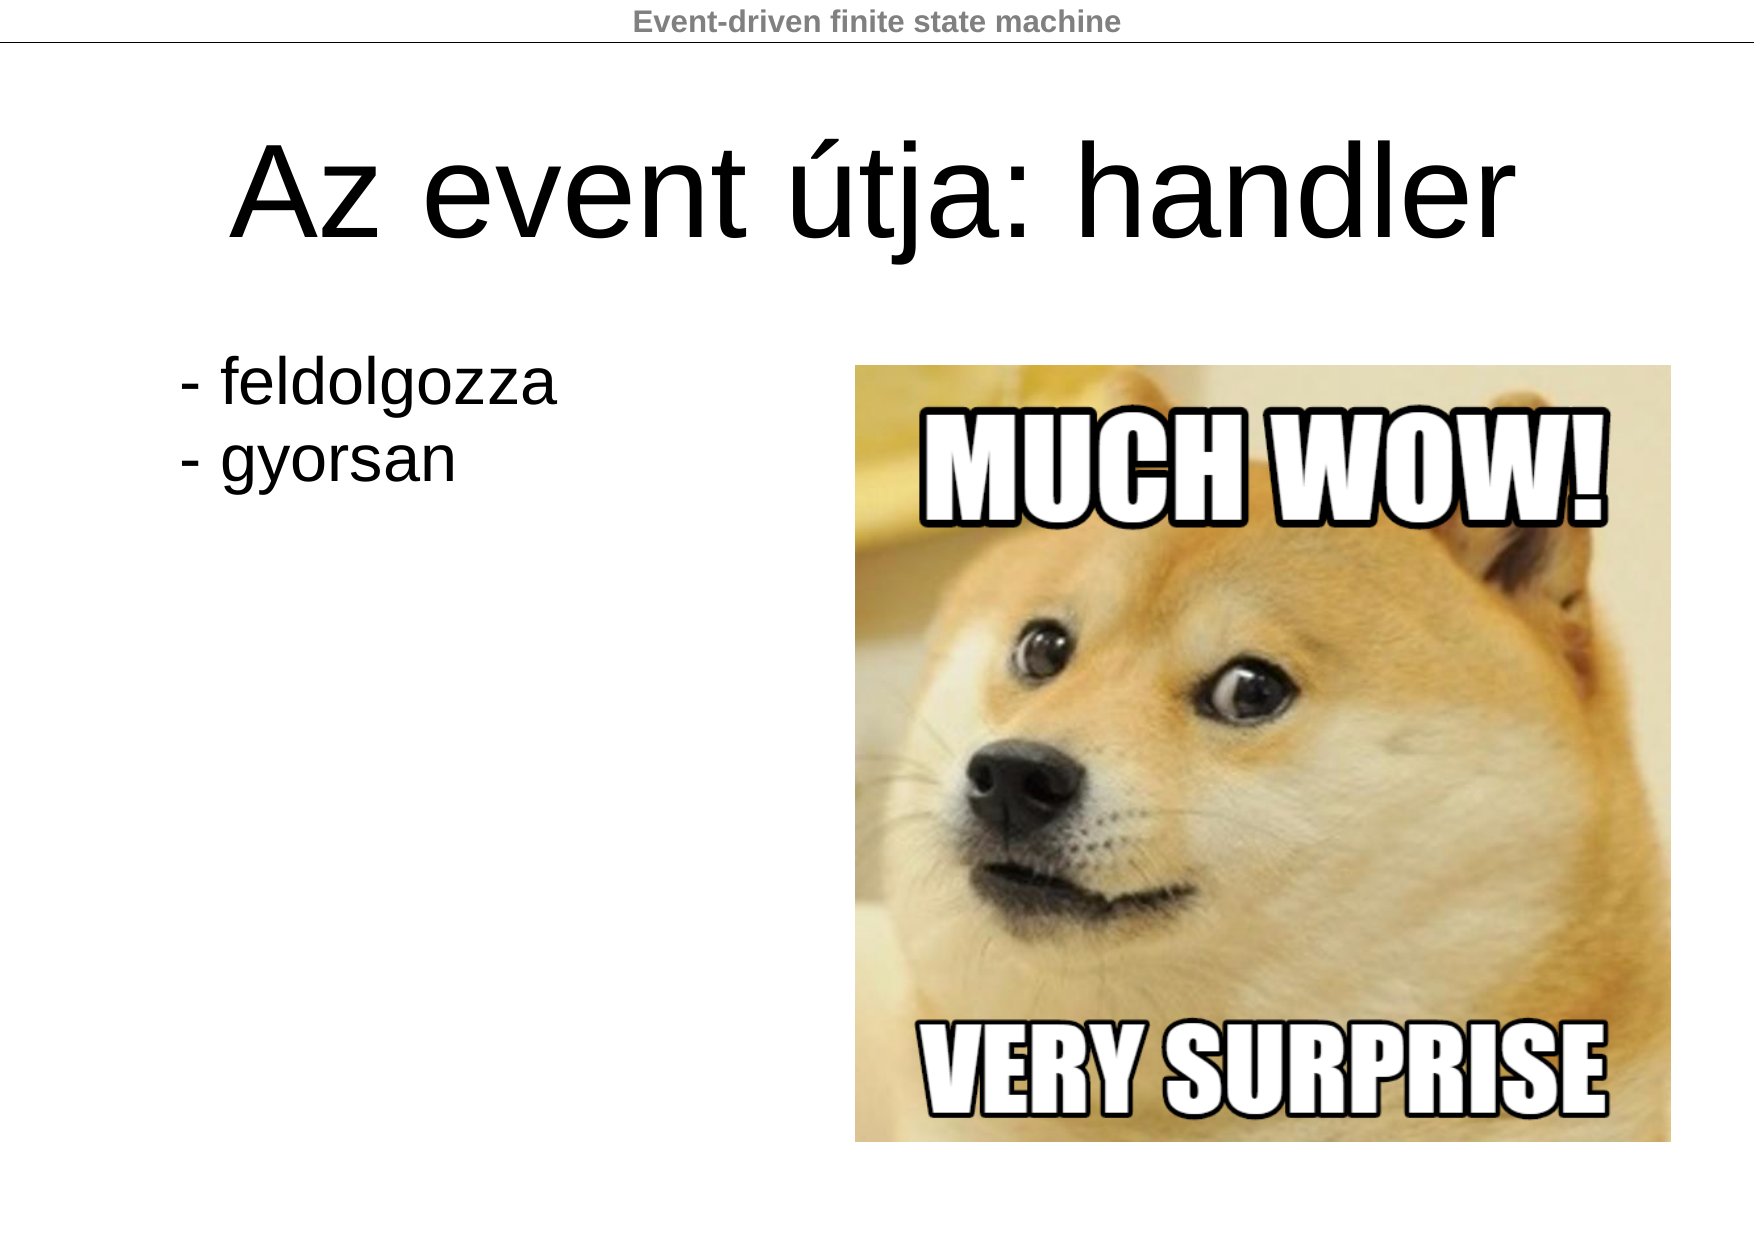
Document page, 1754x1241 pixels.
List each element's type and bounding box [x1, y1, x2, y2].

picture [855, 365, 1671, 1142]
